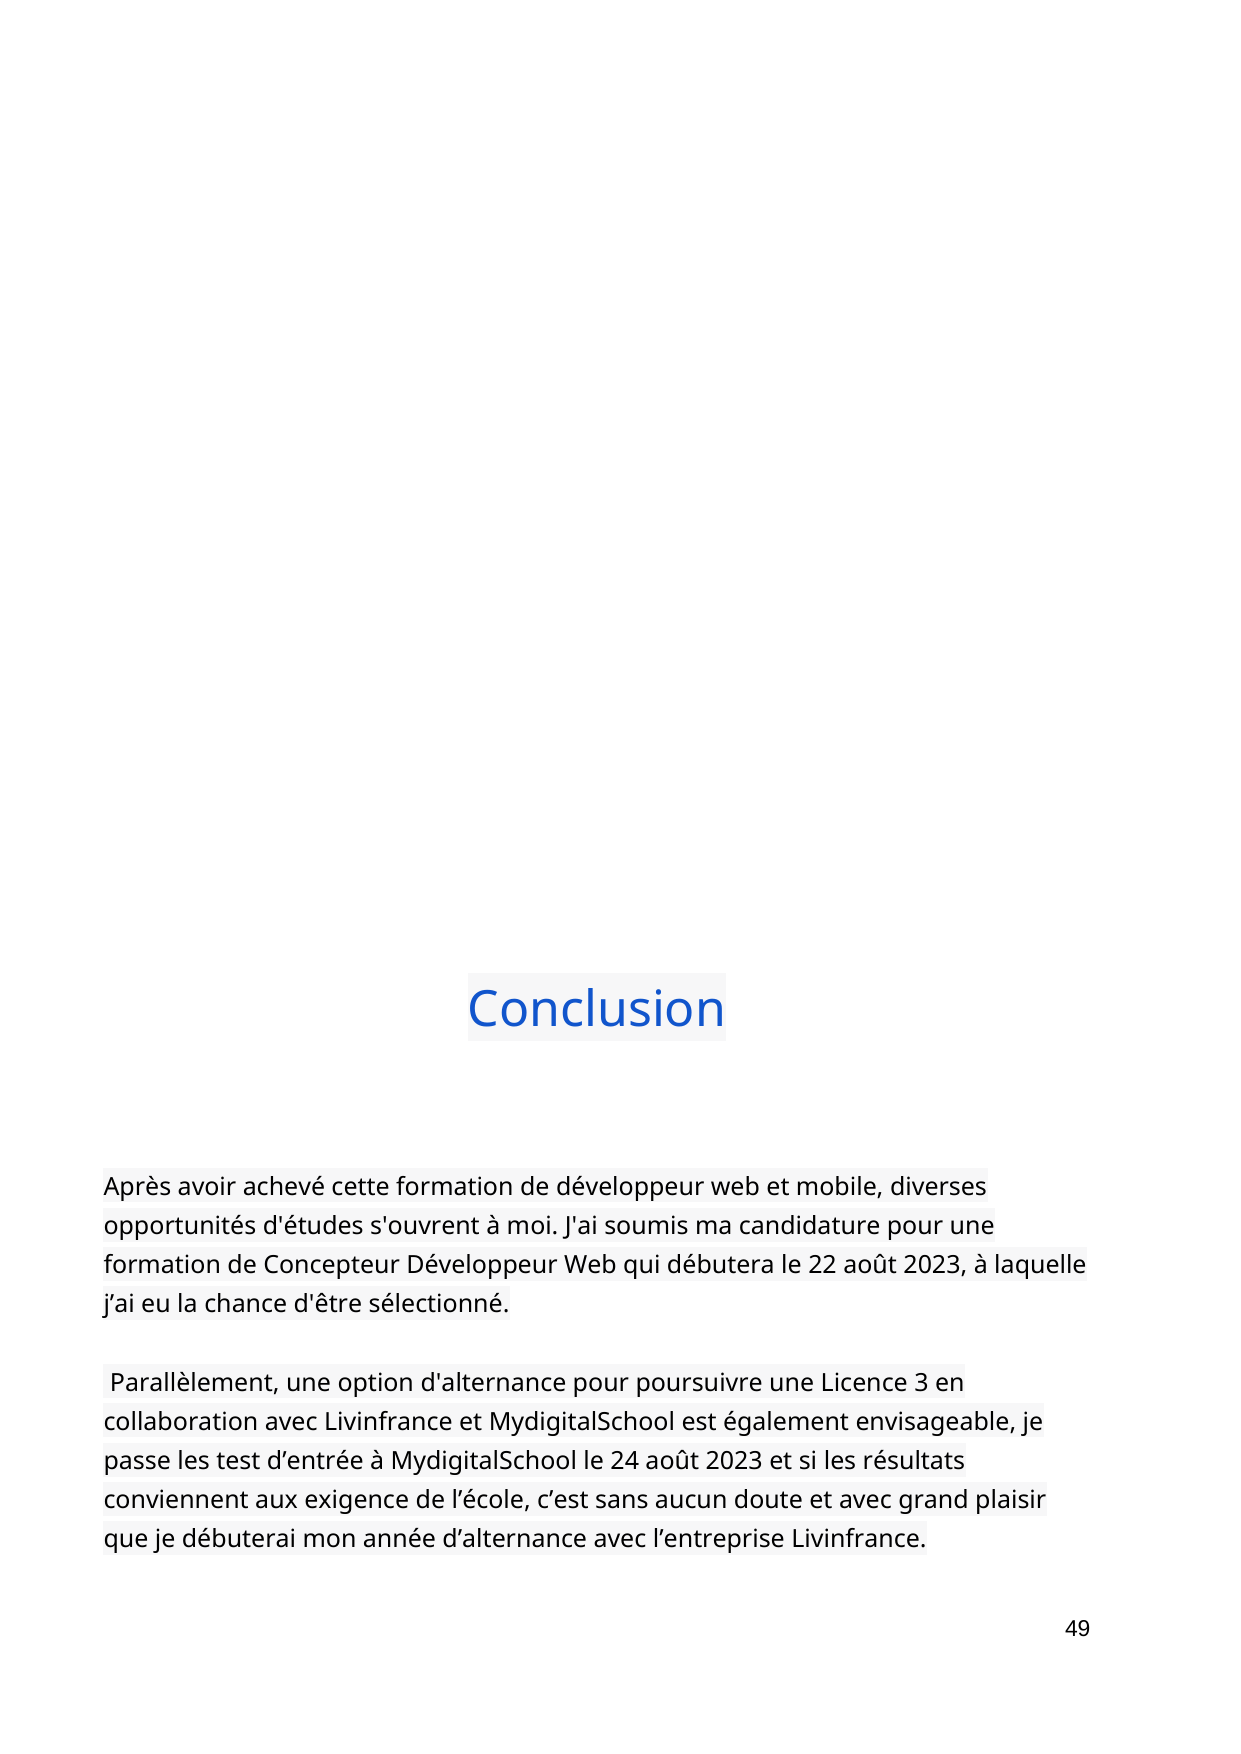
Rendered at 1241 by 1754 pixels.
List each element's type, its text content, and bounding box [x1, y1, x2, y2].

text Après avoir achevé cette formation de développeur web et mobile, diverses opportunités d'études s'ouvrent à moi. J'ai soumis ma candidature pour une formation de Concepteur Développeur Web qui débutera le 22 août 2023, à laquelle j’ai eu la chance d'être sélectionné. [103, 1168, 1090, 1320]
text Conclusion [103, 972, 1090, 1041]
text Parallèlement, une option d'alternance pour poursuivre une Licence 3 en collaboration avec Livinfrance et MydigitalSchool est également envisageable, je passe les test d’entrée à MydigitalSchool le 24 août 2023 et si les résultats conviennent aux exigence de l’école, c’est sans aucun doute et avec grand plaisir que je débuterai mon année d’alternance avec l’entreprise Livinfrance. [103, 1364, 1090, 1555]
